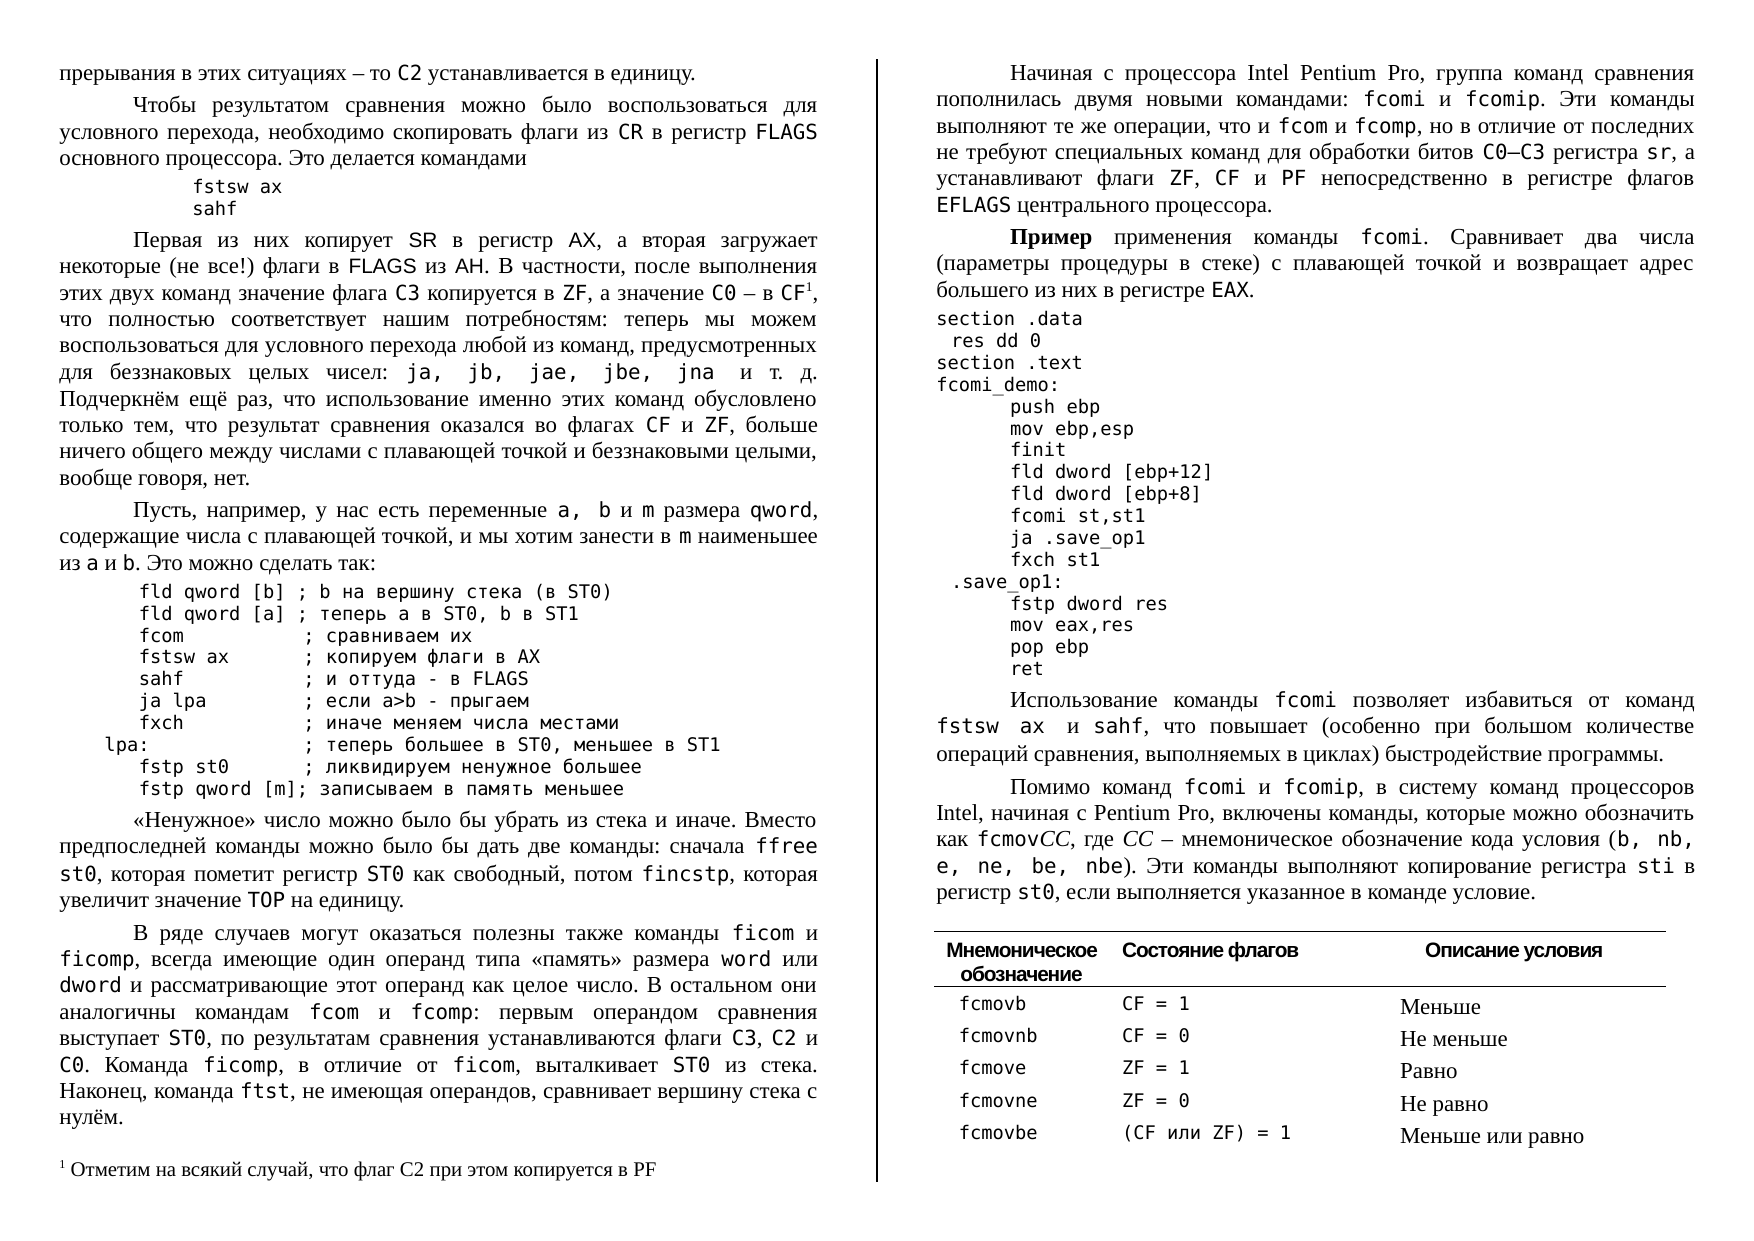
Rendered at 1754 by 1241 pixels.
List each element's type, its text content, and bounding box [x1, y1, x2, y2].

text section .data [936, 308, 1695, 330]
table_cell fcmovb [934, 987, 1103, 1019]
text ja lpa ; если a>b - прыгаем [57, 690, 818, 712]
text Пусть, например, у нас есть переменные a, b и m размера qword, содержащие числа с плавающей точкой, и мы хотим занести в m наименьшее из a и b. Это можно сделать так: [59, 496, 818, 575]
text sahf [59, 198, 818, 220]
text fcomi st,st1 [936, 505, 1695, 527]
text В ряде случаев могут оказаться полезны также команды ficom и ficomp, всегда имеющие один операнд типа «память» размера word или dword и рассматривающие этот операнд как целое число. В остальном они аналогичны командам fcom и fcomp: первым операндом сравнения выступает ST0, по результатам сравнения устанавливаются флаги C3, C2 и C0. Команда ficomp, в отличие от ficom, выталкивает ST0 из стека. Наконец, команда ftst, не имеющая операндов, сравнивает вершину стека с нулём. [59, 919, 818, 1130]
table_cell CF = 0 [1103, 1019, 1387, 1051]
text fld dword [ebp+8] [936, 483, 1695, 505]
table_header Описание условия [1388, 932, 1666, 986]
text Пример применения команды fcomi. Сравнивает два числа (параметры процедуры в стеке) с плавающей точкой и возвращает адрес большего из них в регистре ЕАХ. [936, 223, 1695, 302]
text fld dword [ebp+12] [936, 461, 1695, 483]
text lpa: ; теперь большее в ST0, меньшее в ST1 [57, 734, 818, 756]
text Первая из них копирует SR в регистр AX, а вторая загружает некоторые (не все!) флаги в FLAGS из AH. В частности, после выполнения этих двух команд значение флага C3 копируется в ZF, а значение C0 – в CF, что полностью соответствует нашим потребностям: теперь мы можем воспользоваться для условного перехода любой из команд, предусмотренных для беззнаковых целых чисел: ja, jb, jae, jbe, jna и т. д. Подчеркнём ещё раз, что использование именно этих команд обусловлено только тем, что результат сравнения оказался во флагах CF и ZF, больше ничего общего между числами с плавающей точкой и беззнаковыми целыми, вообще говоря, нет. [59, 226, 818, 490]
text .save_op1: [936, 571, 1695, 592]
table_cell Меньше или равно [1388, 1116, 1666, 1148]
table_cell ZF = 0 [1103, 1084, 1387, 1116]
table_cell Меньше [1388, 987, 1666, 1019]
text section .text [936, 352, 1695, 374]
text pop ebp [936, 636, 1695, 658]
table_cell Не равно [1388, 1084, 1666, 1116]
text mov eax,res [936, 614, 1695, 636]
text fcom ; сравниваем их [57, 625, 818, 647]
table_cell fcmovbe [934, 1116, 1103, 1148]
text sahf ; и оттуда - в FLAGS [57, 668, 818, 690]
text fstp qword [m]; записываем в память меньшее [57, 778, 818, 800]
text push ebp [936, 396, 1695, 417]
text ja .save_op1 [936, 527, 1695, 549]
table_cell CF = 1 [1103, 987, 1387, 1019]
table_cell ZF = 1 [1103, 1051, 1387, 1084]
table_header Мнемоническое обозначение [934, 932, 1103, 986]
text mov ebp,esp [936, 417, 1695, 439]
table_cell fcmove [934, 1051, 1103, 1084]
table_cell Равно [1388, 1051, 1666, 1084]
text Чтобы результатом сравнения можно было воспользоваться для условного перехода, необходимо скопировать флаги из CR в регистр FLAGS основного процессора. Это делается командами [59, 91, 818, 170]
text fxch st1 [936, 549, 1695, 571]
text fstsw ax [59, 176, 818, 198]
text ret [936, 658, 1695, 680]
text Отметим на всякий случай, что флаг C2 при этом копируется в PF [59, 1157, 818, 1181]
table_cell (CF или ZF) = 1 [1103, 1116, 1387, 1148]
text fstp st0 ; ликвидируем ненужное большее [57, 756, 818, 778]
text Начиная с процессора Intel Pentium Pro, группа команд сравнения пополни­лась двумя новыми командами: fcomi и fcomip. Эти команды выполняют те же операции, что и fcom и fcomp, но в отличие от последних не требуют специальных команд для обработки битов C0–CЗ регистра sr, а устанавливают флаги ZF, CF и PF непосредственно в регистре флагов EFLAGS центрального процессора. [936, 59, 1695, 217]
text fld qword [b] ; b на вершину стека (в ST0) [57, 581, 818, 603]
text fcomi_demo: [936, 374, 1695, 396]
table_cell fcmovnb [934, 1019, 1103, 1051]
text fxch ; иначе меняем числа местами [57, 712, 818, 734]
text прерывания в этих ситуациях – то C2 устанавливается в единицу. [59, 59, 818, 85]
text res dd 0 [936, 330, 1695, 352]
text Помимо команд fcomi и fcomiр, в систему команд процессоров Intel, начиная с Pentium Pro, включены команды, которые можно обозначить как fcmovCC, где СС – мнемоническое обозначение кода условия (b, nb, е, ne, be, nbe). Эти команды выполняют копирование регистра sti в регистр st0, если выполняется ука­занное в команде условие. [936, 773, 1695, 904]
table_header Состояние флагов [1103, 932, 1387, 986]
text finit [936, 439, 1695, 461]
text fstsw ax ; копируем флаги в AX [57, 647, 818, 668]
text fld qword [a] ; теперь а в ST0, b в ST1 [57, 603, 818, 625]
table_cell He меньше [1388, 1019, 1666, 1051]
text Использование команды fcomi позволяет избавиться от команд fstsw ax и sahf, что повышает (особенно при большом количестве операций сравнения, выпол­няемых в циклах) быстродействие программы. [936, 686, 1695, 767]
text «Ненужное» число можно было бы убрать из стека и иначе. Вместо предпоследней команды можно было бы дать две команды: сначала ffree st0, которая пометит регистр ST0 как свободный, потом fincstp, которая увеличит значение TOP на единицу. [59, 806, 818, 913]
table_cell fcmovne [934, 1084, 1103, 1116]
text fstp dword res [936, 592, 1695, 614]
